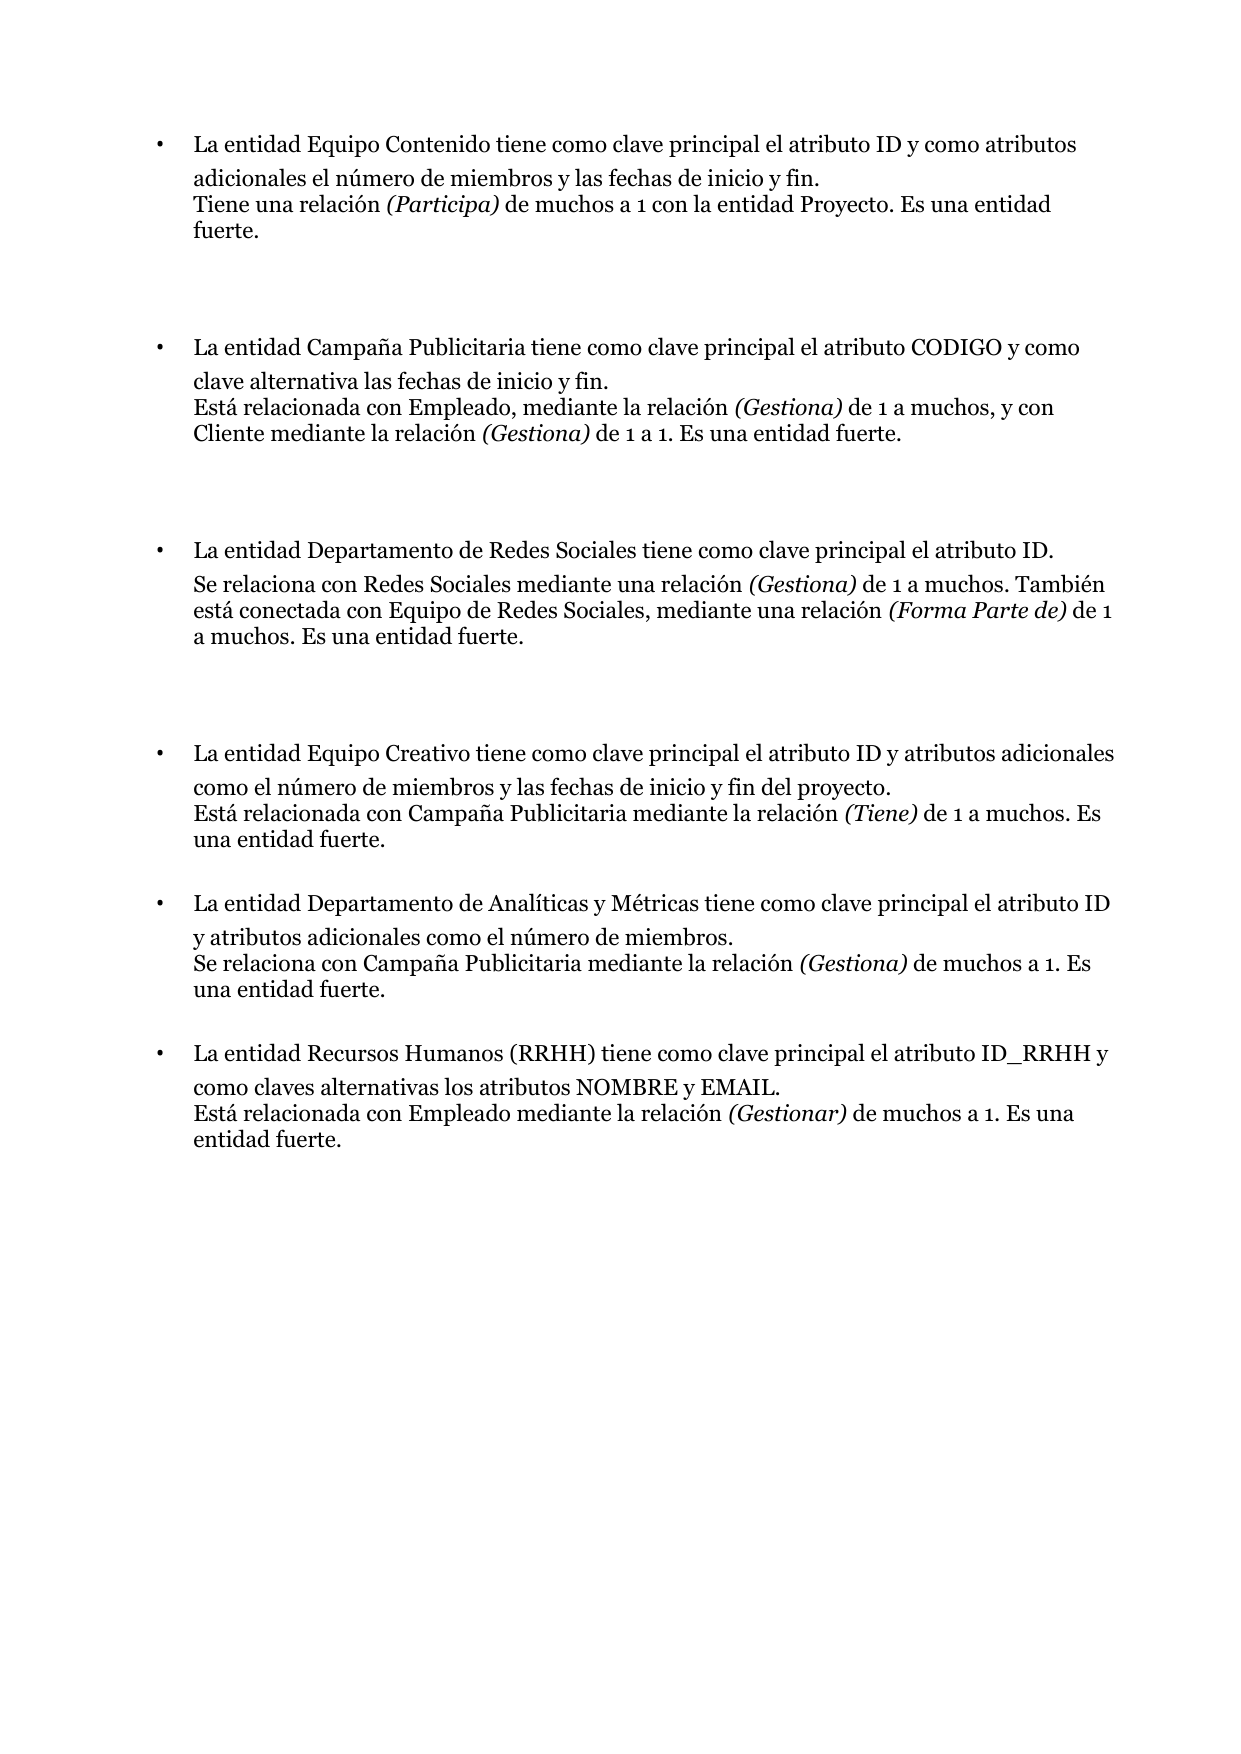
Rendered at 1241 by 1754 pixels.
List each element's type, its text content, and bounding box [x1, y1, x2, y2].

list La entidad Equipo Creativo tiene como clave principal el atributo ID y atributos adicionales como el número de miembros y las fechas de inicio y fin del proyecto. Está relacionada con Campaña Publicitaria mediante la relación (Tiene) de 1 a muchos. Es una entidad fuerte. [156, 727, 1122, 853]
list La entidad Departamento de Analíticas y Métricas tiene como clave principal el atributo ID y atributos adicionales como el número de miembros. Se relaciona con Campaña Publicitaria mediante la relación (Gestiona) de muchos a 1. Es una entidad fuerte. [156, 878, 1122, 1003]
list La entidad Campaña Publicitaria tiene como clave principal el atributo CODIGO y como clave alternativa las fechas de inicio y fin. Está relacionada con Empleado, mediante la relación (Gestiona) de 1 a muchos, y con Cliente mediante la relación (Gestiona) de 1 a 1. Es una entidad fuerte. [156, 321, 1122, 446]
list La entidad Departamento de Redes Sociales tiene como clave principal el atributo ID. Se relaciona con Redes Sociales mediante una relación (Gestiona) de 1 a muchos. También está conectada con Equipo de Redes Sociales, mediante una relación (Forma Parte de) de 1 a muchos. Es una entidad fuerte. [156, 524, 1122, 649]
list La entidad Recursos Humanos (RRHH) tiene como clave principal el atributo ID_RRHH y como claves alternativas los atributos NOMBRE y EMAIL. Está relacionada con Empleado mediante la relación (Gestionar) de muchos a 1. Es una entidad fuerte. [156, 1028, 1122, 1153]
list La entidad Equipo Contenido tiene como clave principal el atributo ID y como atributos adicionales el número de miembros y las fechas de inicio y fin. Tiene una relación (Participa) de muchos a 1 con la entidad Proyecto. Es una entidad fuerte. [156, 118, 1122, 243]
